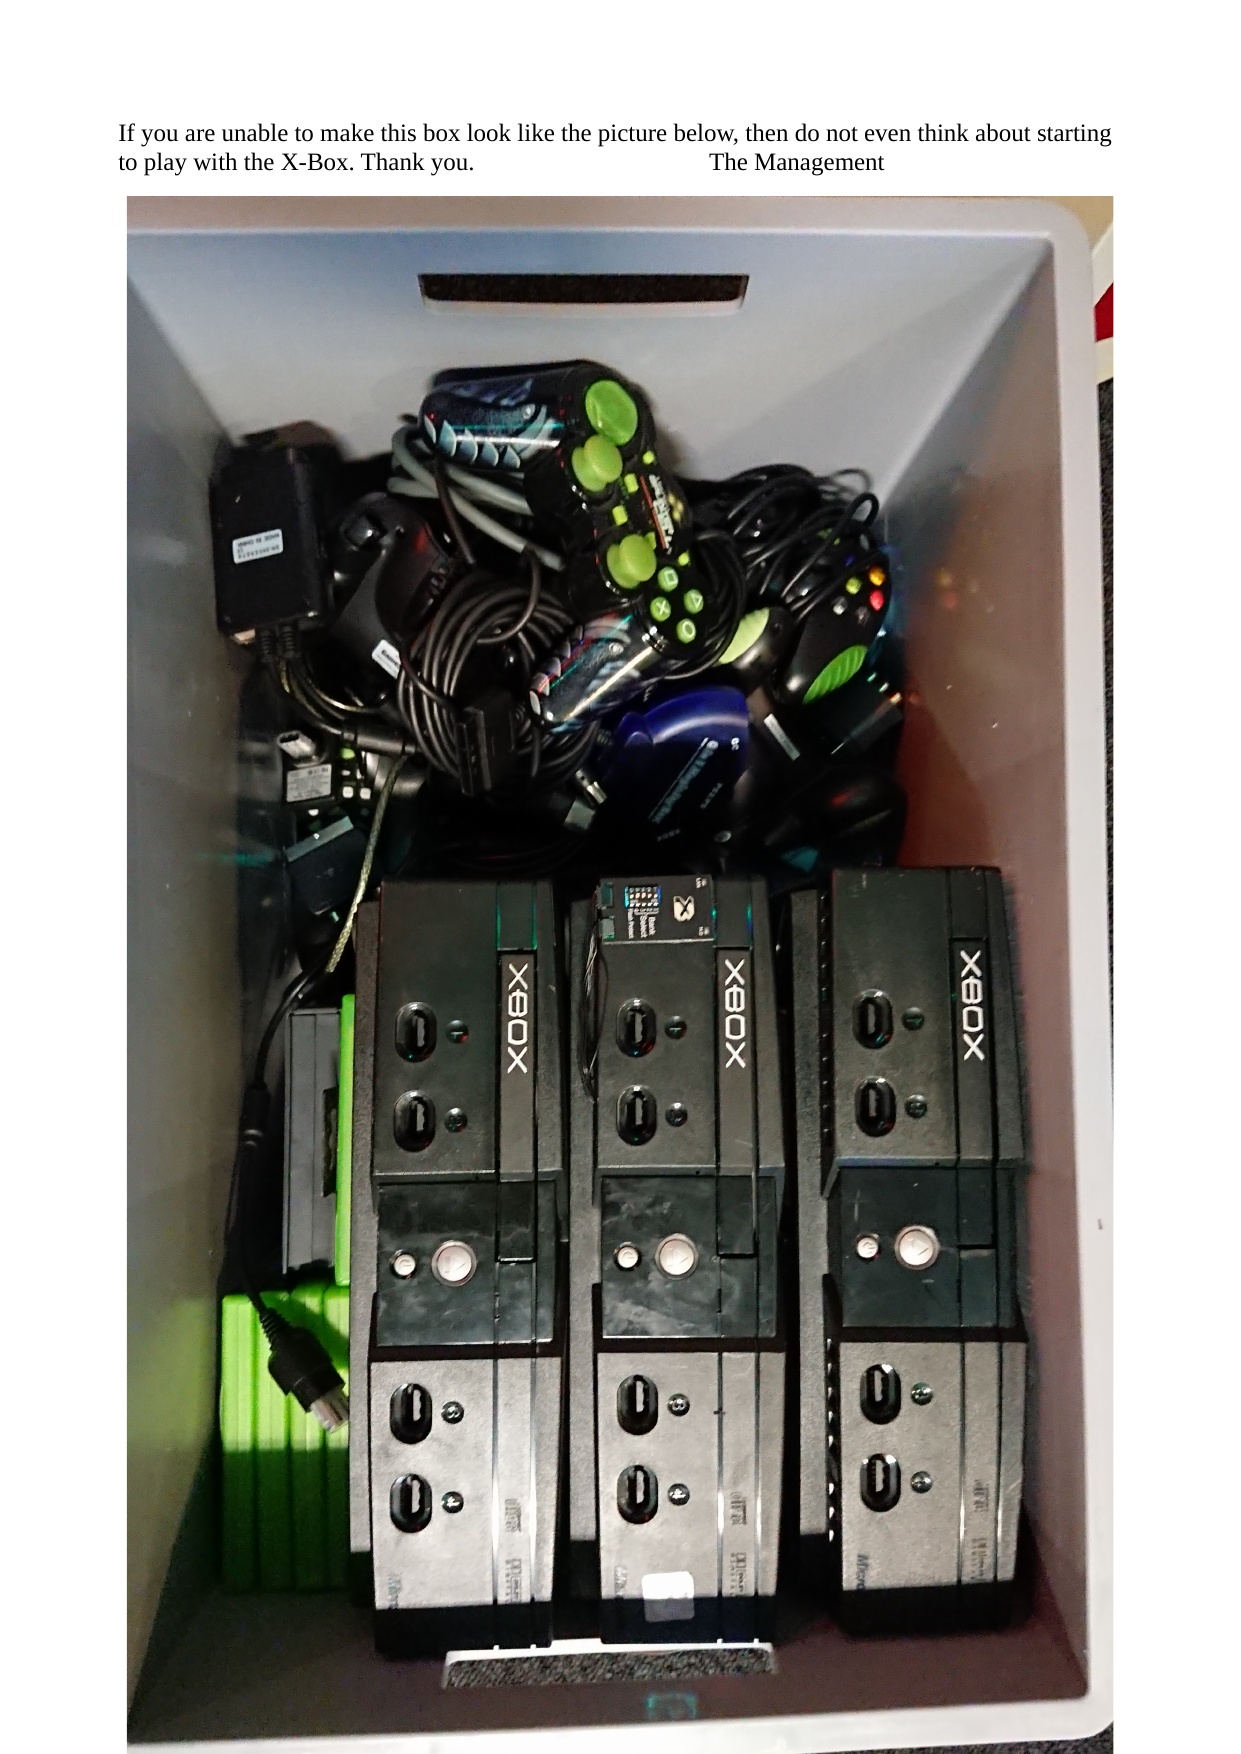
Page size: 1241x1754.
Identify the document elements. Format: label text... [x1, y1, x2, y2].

picture [126, 196, 1114, 1754]
text If you are unable to make this box look like the picture below, then do not even think about starting to play with the X-Box. Thank you. The Management [118, 118, 1122, 176]
